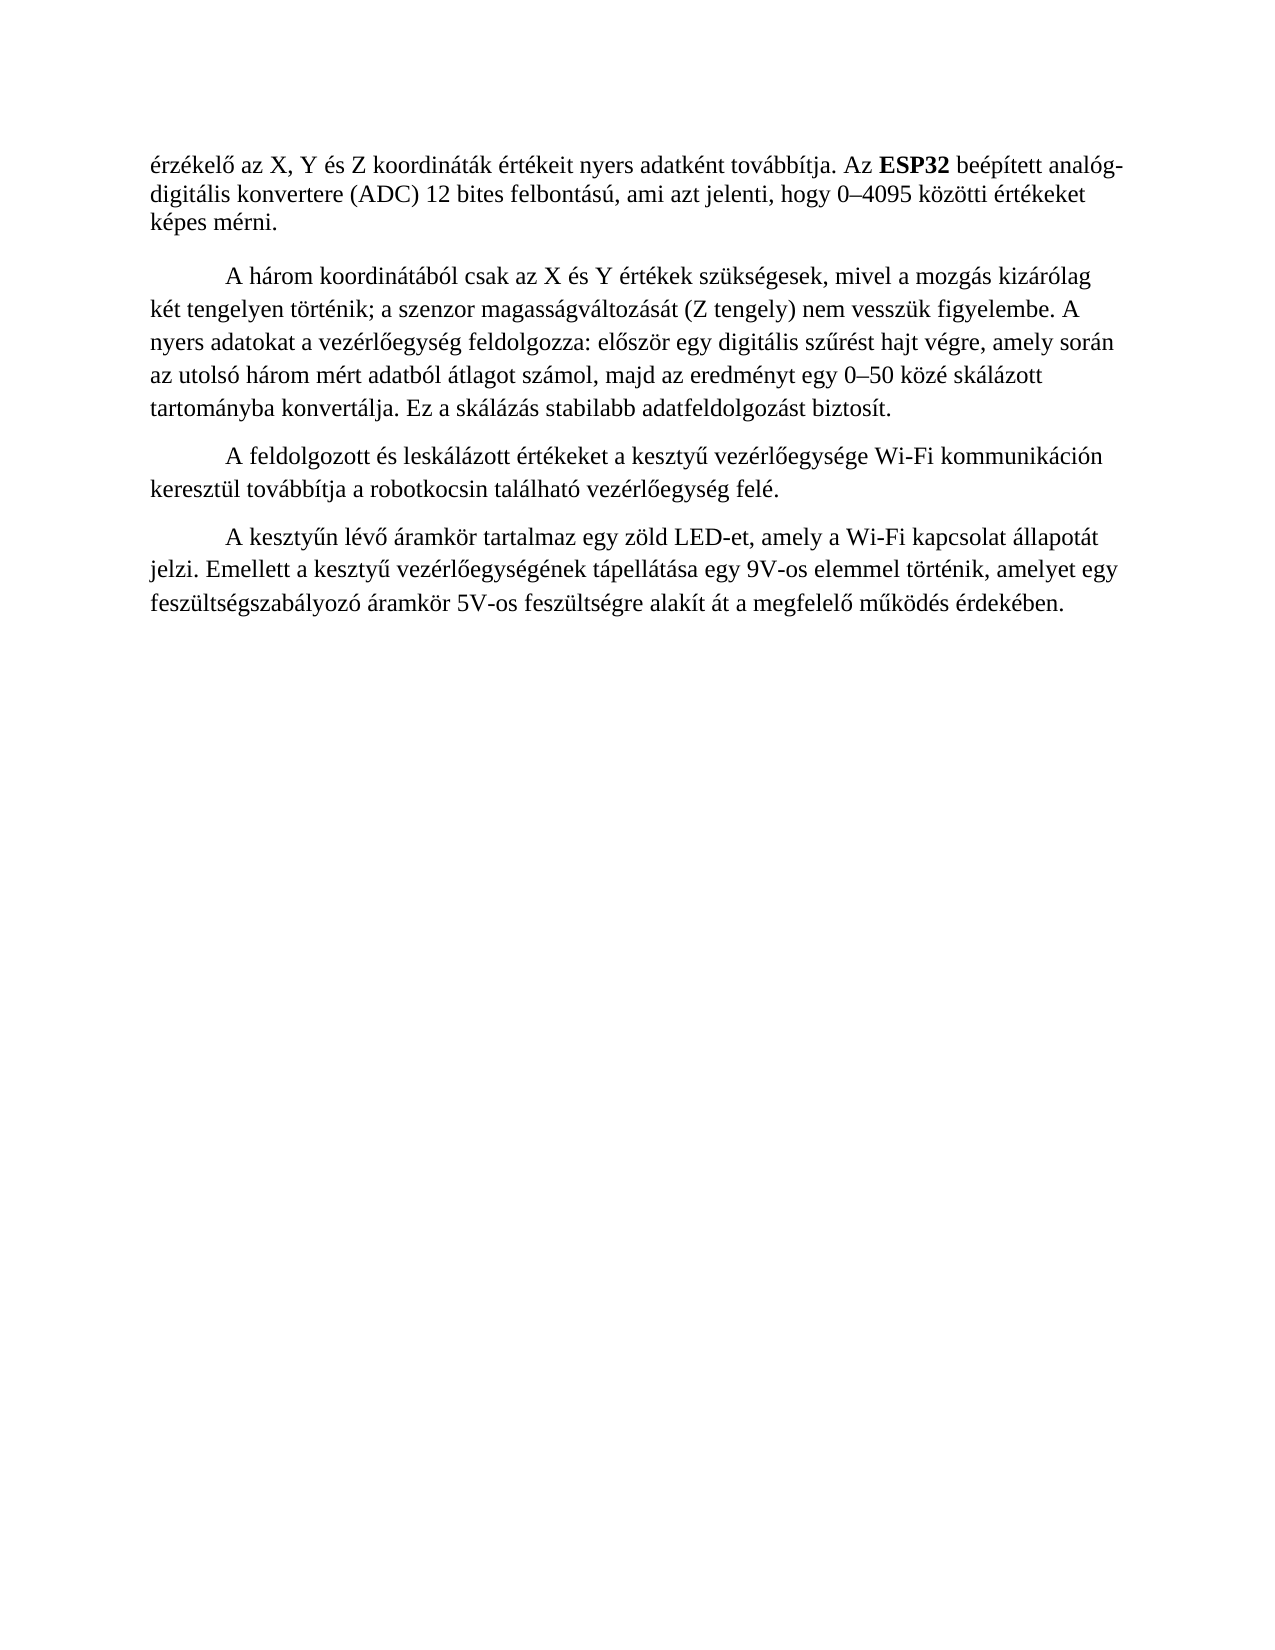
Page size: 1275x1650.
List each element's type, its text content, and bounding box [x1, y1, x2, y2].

text érzékelő az X, Y és Z koordináták értékeit nyers adatként továbbítja. Az ESP32 beépített analóg-digitális konvertere (ADC) 12 bites felbontású, ami azt jelenti, hogy 0–4095 közötti értékeket képes mérni. [150, 150, 1125, 236]
text A feldolgozott és leskálázott értékeket a kesztyű vezérlőegysége Wi-Fi kommunikáción keresztül továbbítja a robotkocsin található vezérlőegység felé. [150, 441, 1125, 503]
text A kesztyűn lévő áramkör tartalmaz egy zöld LED-et, amely a Wi-Fi kapcsolat állapotát jelzi. Emellett a kesztyű vezérlőegységének tápellátása egy 9V-os elemmel történik, amelyet egy feszültségszabályozó áramkör 5V-os feszültségre alakít át a megfelelő működés érdekében. [150, 522, 1125, 616]
text A három koordinátából csak az X és Y értékek szükségesek, mivel a mozgás kizárólag két tengelyen történik; a szenzor magasságváltozását (Z tengely) nem vesszük figyelembe. A nyers adatokat a vezérlőegység feldolgozza: először egy digitális szűrést hajt végre, amely során az utolsó három mért adatból átlagot számol, majd az eredményt egy 0–50 közé skálázott tartományba konvertálja. Ez a skálázás stabilabb adatfeldolgozást biztosít. [150, 261, 1125, 422]
